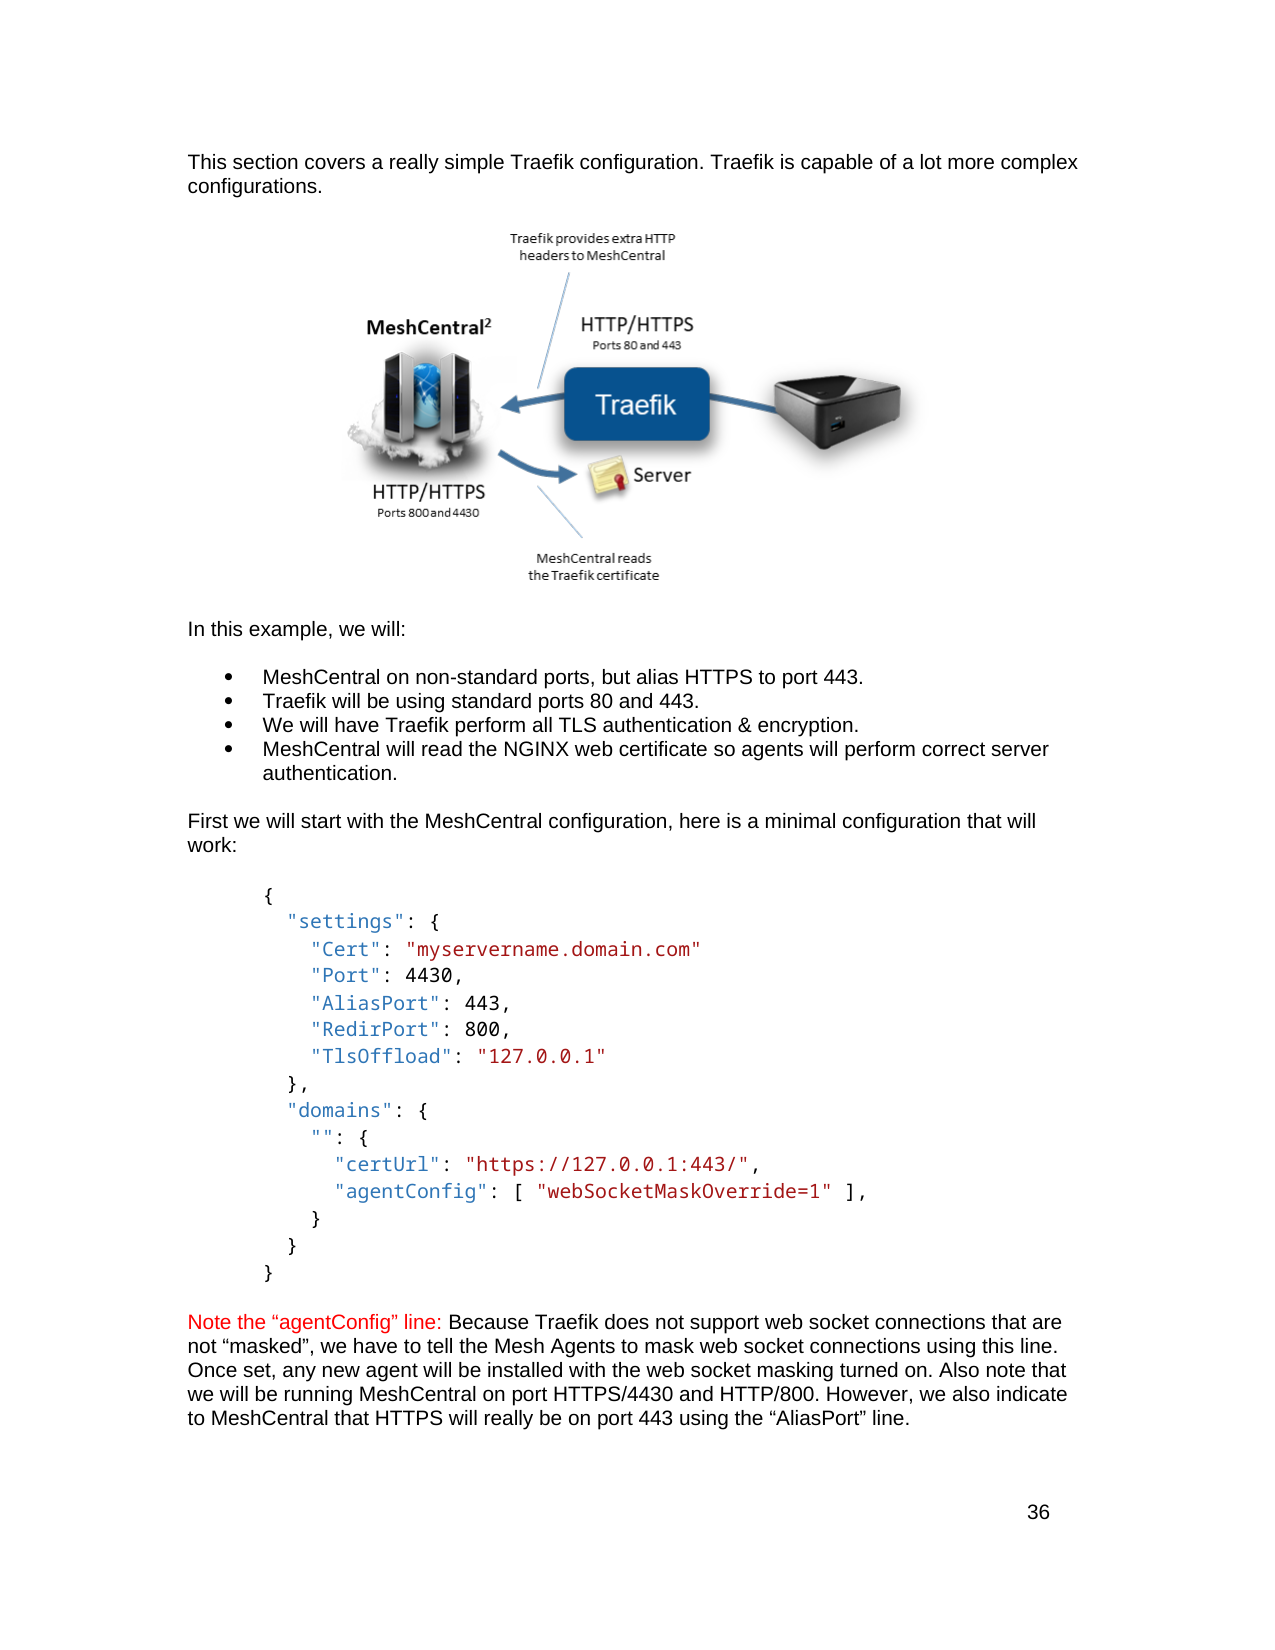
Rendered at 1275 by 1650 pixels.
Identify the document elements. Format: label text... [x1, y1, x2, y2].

text } [262, 1258, 1087, 1286]
text }, [262, 1070, 1087, 1097]
text "Port": 4430, [262, 962, 1087, 989]
text "": { [262, 1124, 1087, 1151]
text "AliasPort": 443, [262, 989, 1087, 1016]
text This section covers a really simple Traefik configuration. Traefik is capable of a lot more complex configurations. [187, 150, 1087, 198]
list MeshCentral will read the NGINX web certificate so agents will perform correct server authentication. [225, 737, 1087, 785]
text In this example, we will: [187, 617, 1087, 641]
text "TlsOffload": "127.0.0.1" [262, 1043, 1087, 1070]
list Traefik will be using standard ports 80 and 443. [225, 689, 1087, 713]
list We will have Traefik perform all TLS authentication & encryption. [225, 713, 1087, 737]
list MeshCentral on non-standard ports, but alias HTTPS to port 443. [225, 665, 1087, 689]
text "settings": { [262, 908, 1087, 935]
text { [262, 881, 1087, 908]
text } [262, 1232, 1087, 1258]
text First we will start with the MeshCentral configuration, here is a minimal configuration that will work: [187, 809, 1087, 857]
text "agentConfig": [ "webSocketMaskOverride=1" ], [262, 1178, 1087, 1204]
text "Cert": "myservername.domain.com" [262, 935, 1087, 962]
text "certUrl": "https://127.0.0.1:443/", [262, 1151, 1087, 1178]
text } [262, 1204, 1087, 1232]
text "RedirPort": 800, [262, 1016, 1087, 1043]
text "domains": { [262, 1097, 1087, 1124]
text Note the “agentConfig” line: Because Traefik does not support web socket connections that are not “masked”, we have to tell the Mesh Agents to mask web socket connections using this line. Once set, any new agent will be installed with the web socket masking turned on. Also note that we will be running MeshCentral on port HTTPS/4430 and HTTP/800. However, we also indicate to MeshCentral that HTTPS will really be on port 443 using the “AliasPort” line. [187, 1309, 1087, 1429]
